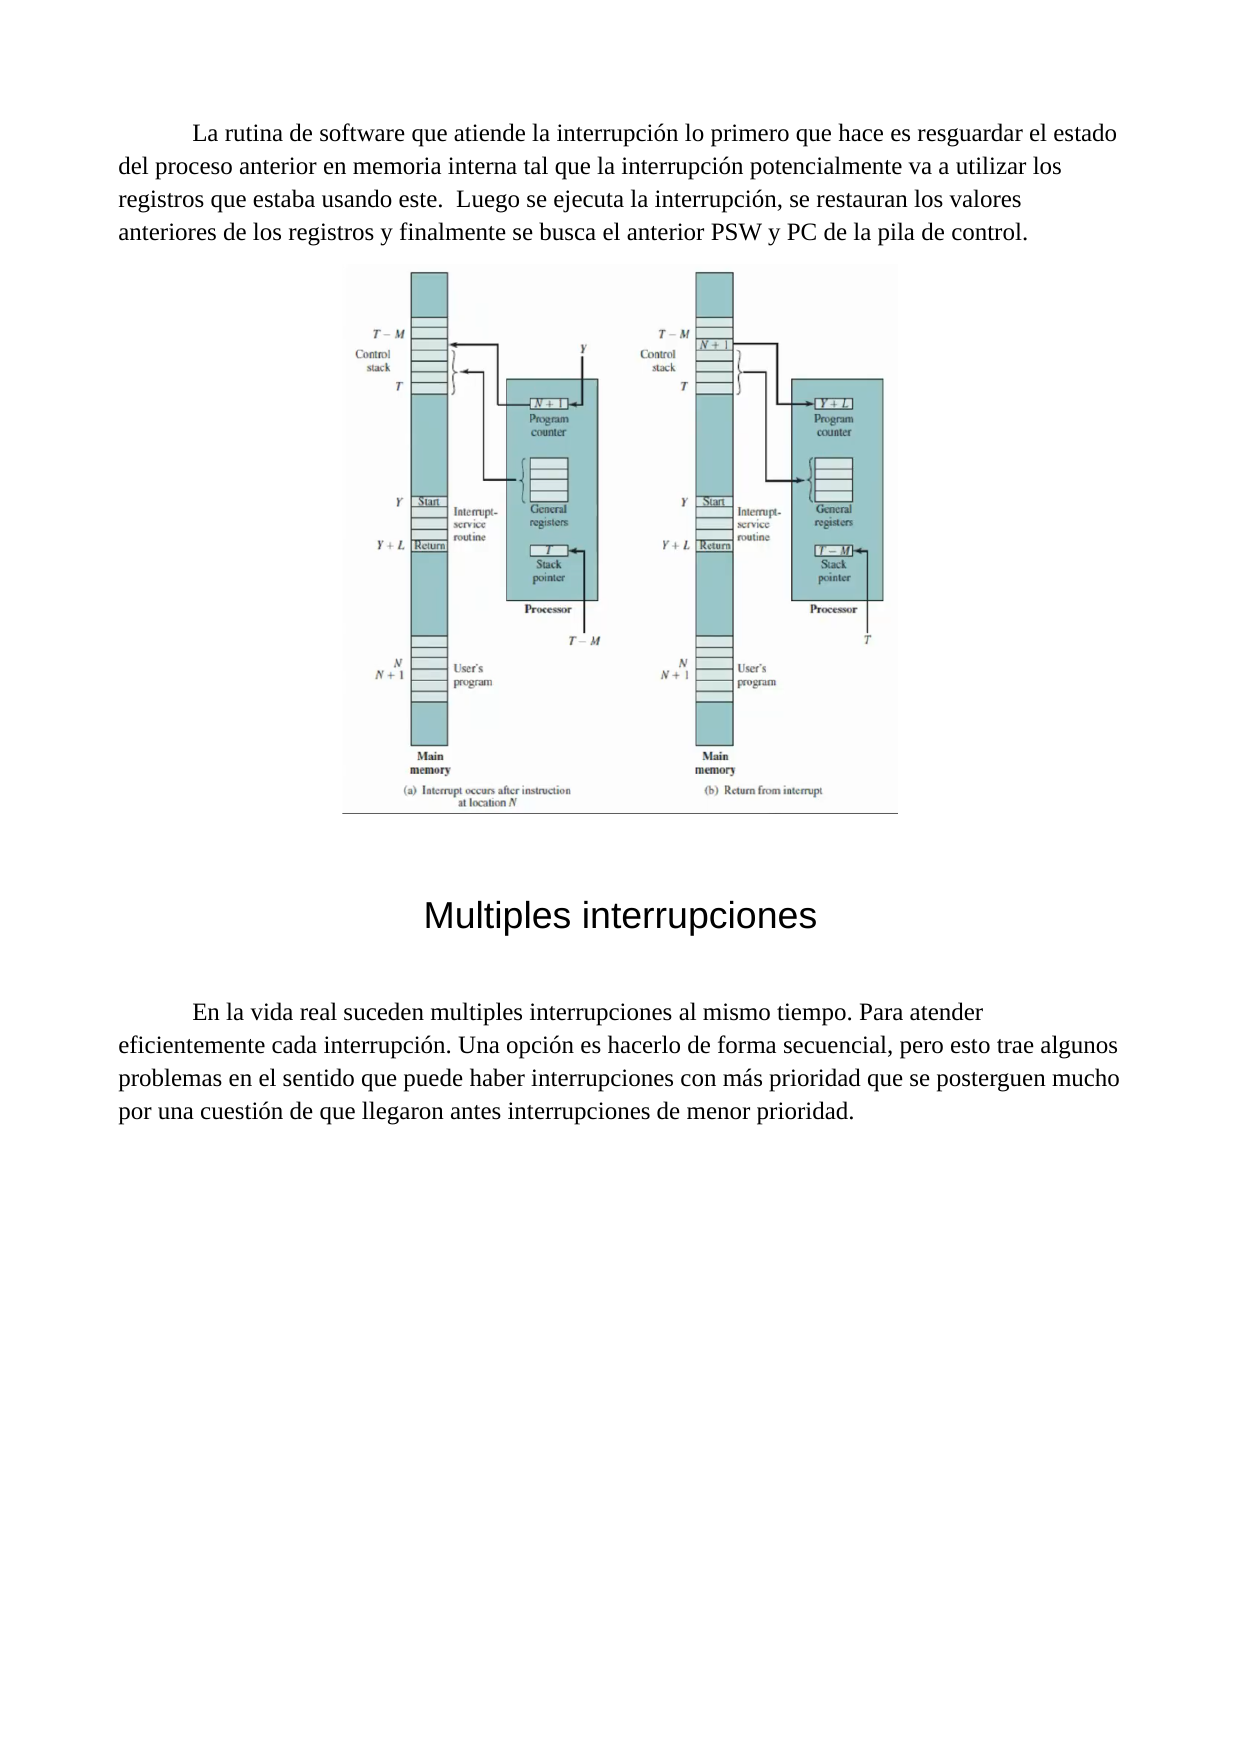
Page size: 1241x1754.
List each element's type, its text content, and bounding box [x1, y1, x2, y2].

text La rutina de software que atiende la interrupción lo primero que hace es resguardar el estado del proceso anterior en memoria interna tal que la interrupción potencialmente va a utilizar los registros que estaba usando este. Luego se ejecuta la interrupción, se restauran los valores anteriores de los registros y finalmente se busca el anterior PSW y PC de la pila de control. [118, 118, 1122, 246]
picture [342, 264, 898, 814]
text En la vida real suceden multiples interrupciones al mismo tiempo. Para atender eficientemente cada interrupción. Una opción es hacerlo de forma secuencial, pero esto trae algunos problemas en el sentido que puede haber interrupciones con más prioridad que se posterguen mucho por una cuestión de que llegaron antes interrupciones de menor prioridad. [118, 997, 1122, 1125]
subtitle Multiples interrupciones [118, 894, 1122, 937]
